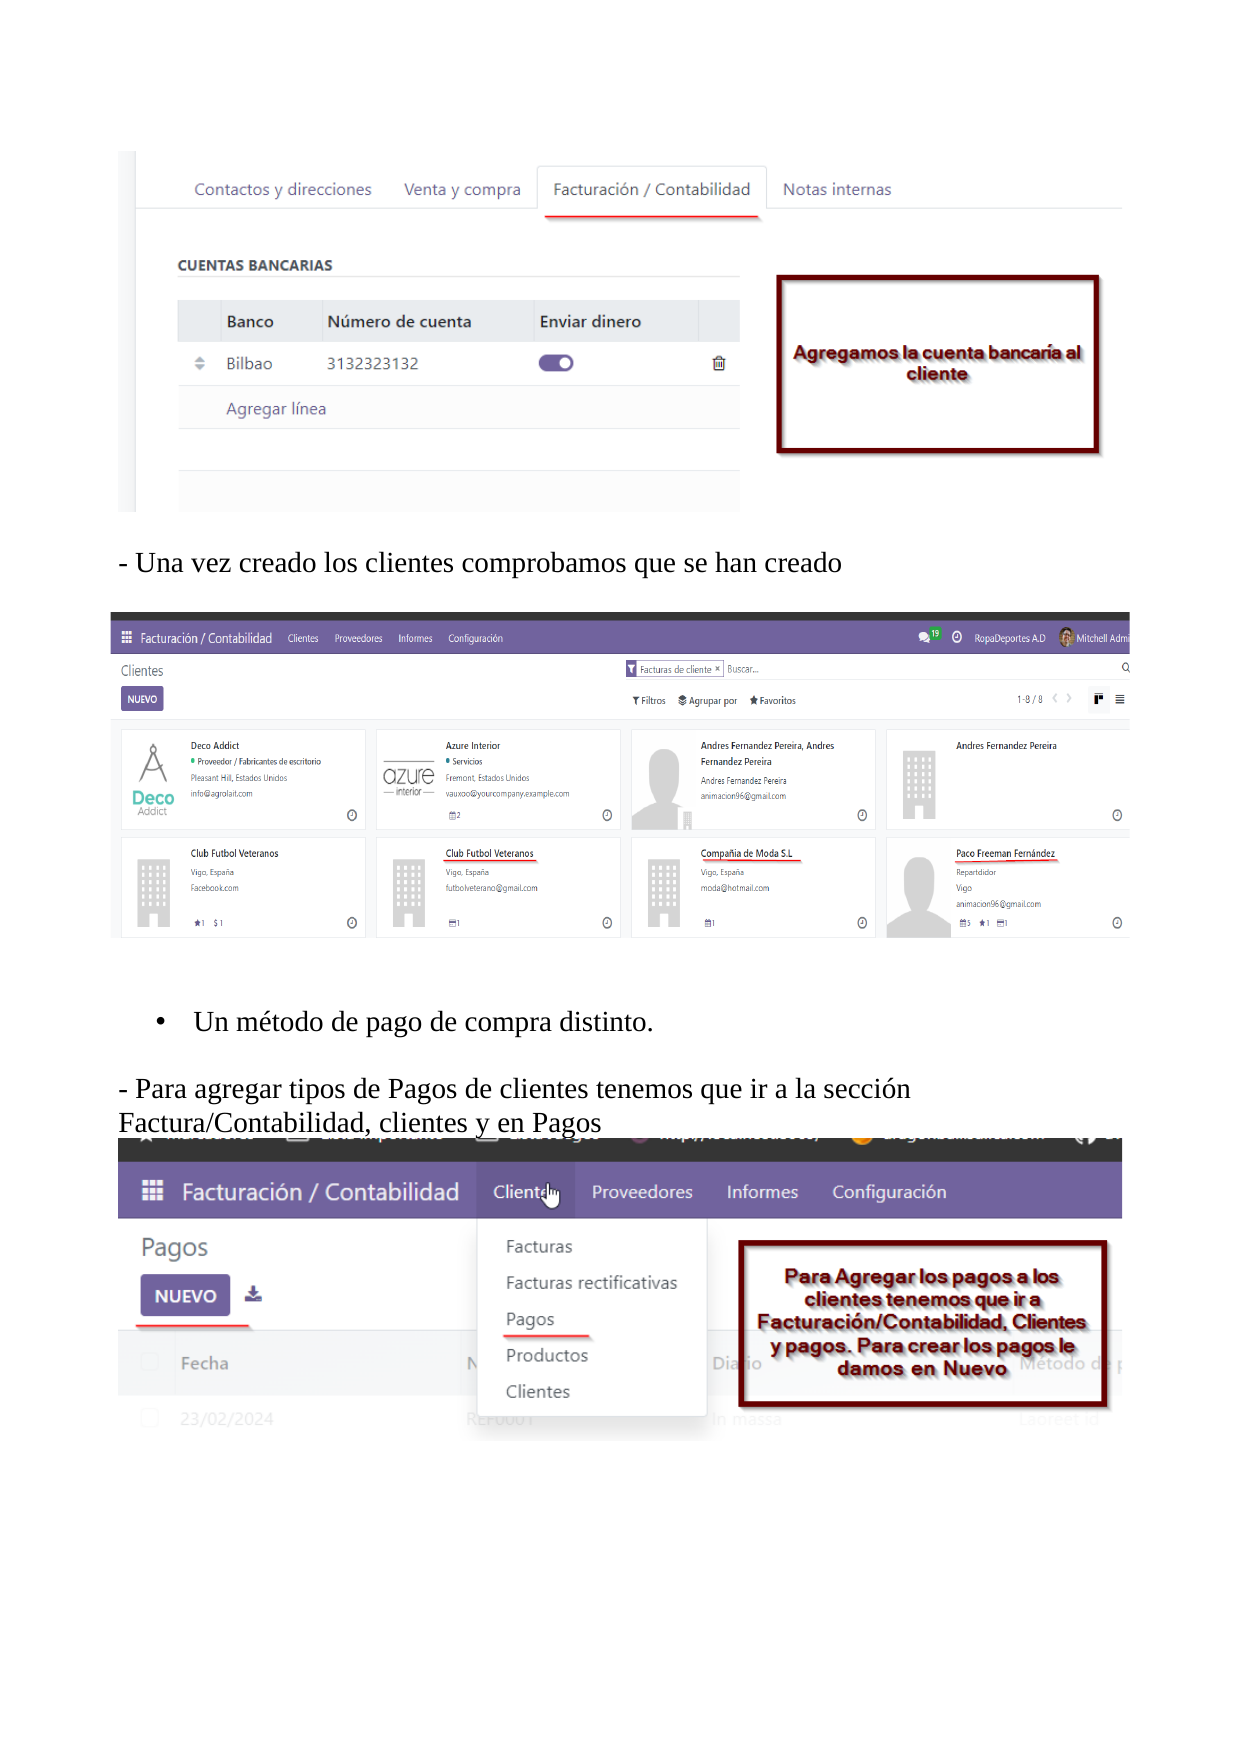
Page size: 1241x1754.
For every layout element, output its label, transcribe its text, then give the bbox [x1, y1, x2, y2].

picture [110, 612, 1130, 938]
text - Para agregar tipos de Pagos de clientes tenemos que ir a la sección Factura/Contabilidad, clientes y en Pagos [118, 1071, 1122, 1138]
text - Una vez creado los clientes comprobamos que se han creado [118, 545, 1122, 578]
picture [118, 151, 1123, 512]
list Un método de pago de compra distinto. [156, 1004, 1122, 1038]
picture [118, 1138, 1123, 1441]
